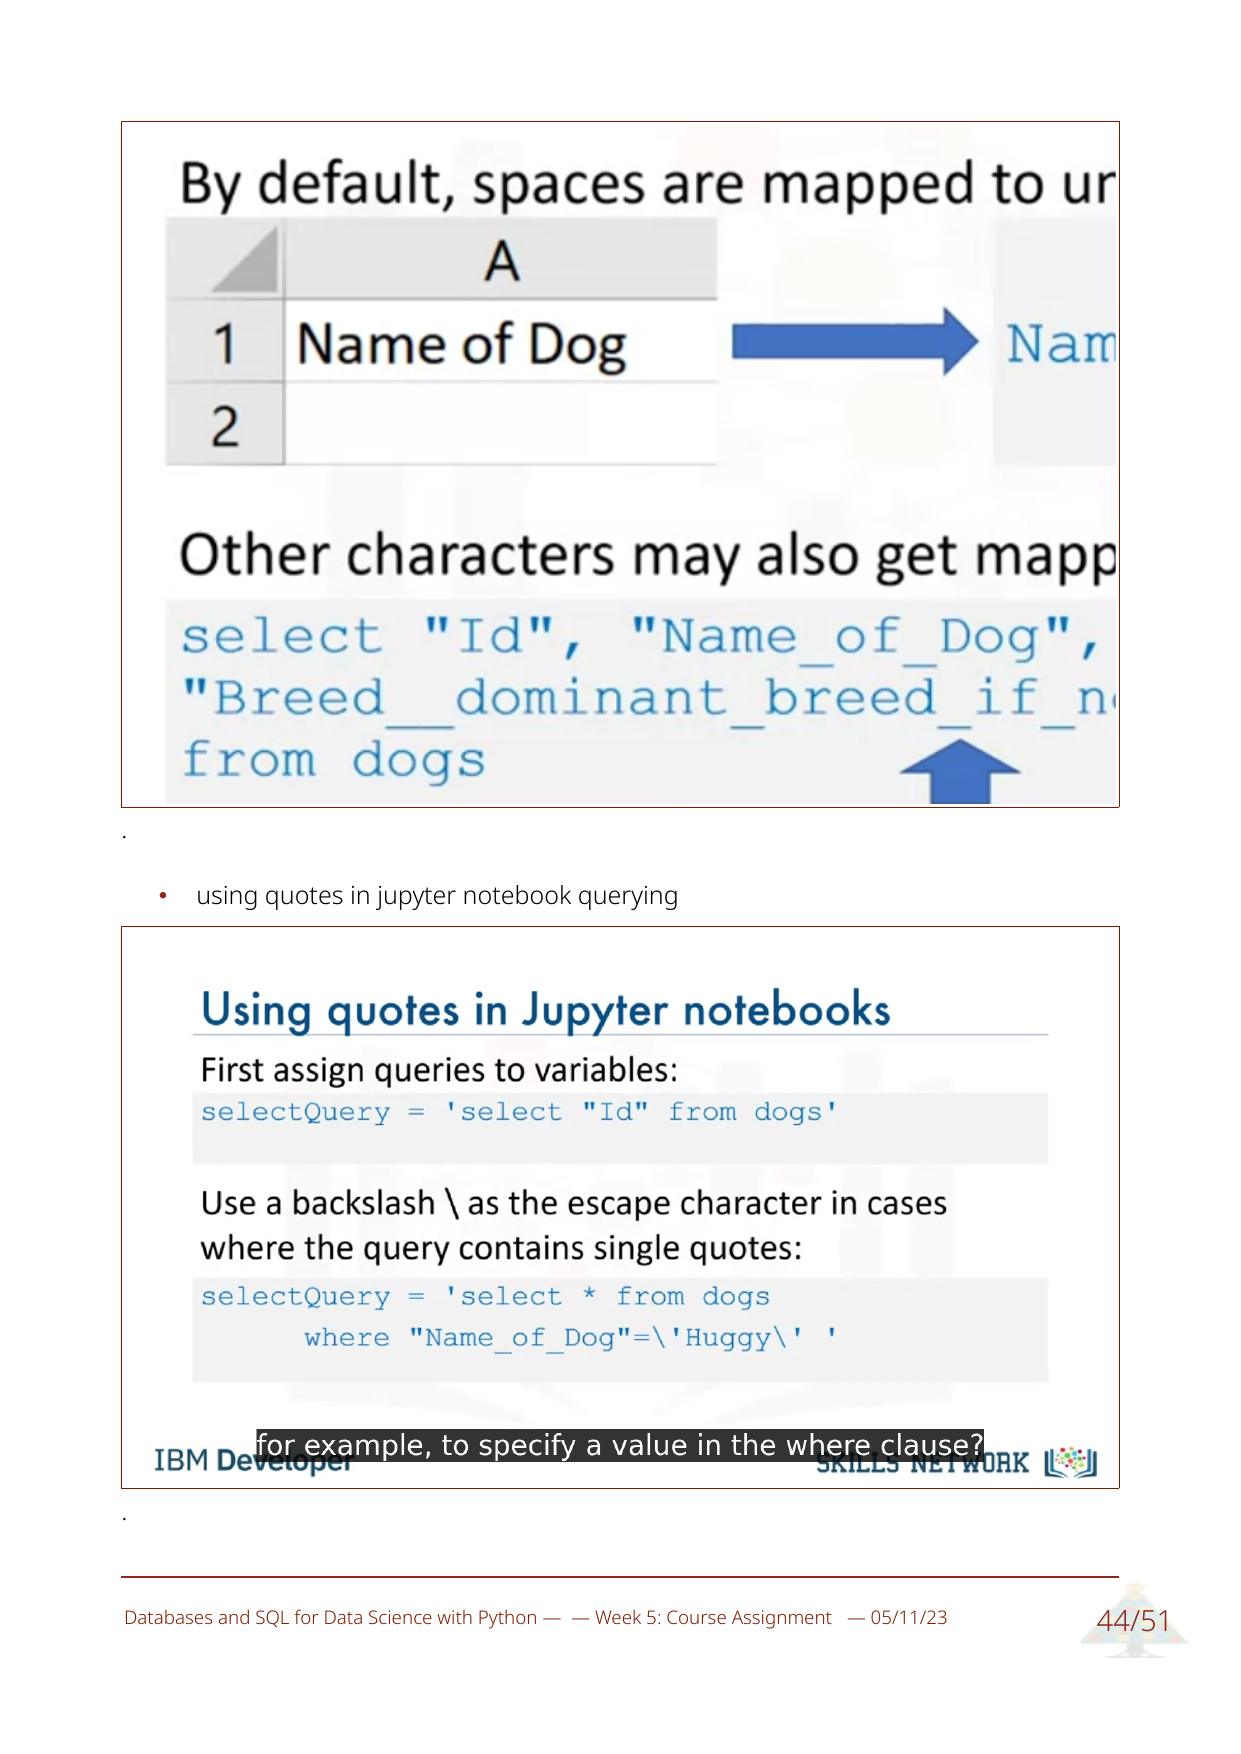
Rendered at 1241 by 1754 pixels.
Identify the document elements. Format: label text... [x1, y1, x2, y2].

picture [124, 124, 1116, 804]
text . [121, 808, 1119, 846]
text [122, 927, 1119, 1488]
list using quotes in jupyter notebook querying [158, 878, 1119, 912]
text . [121, 1489, 1119, 1528]
picture [124, 929, 1116, 1485]
text [122, 122, 1119, 807]
